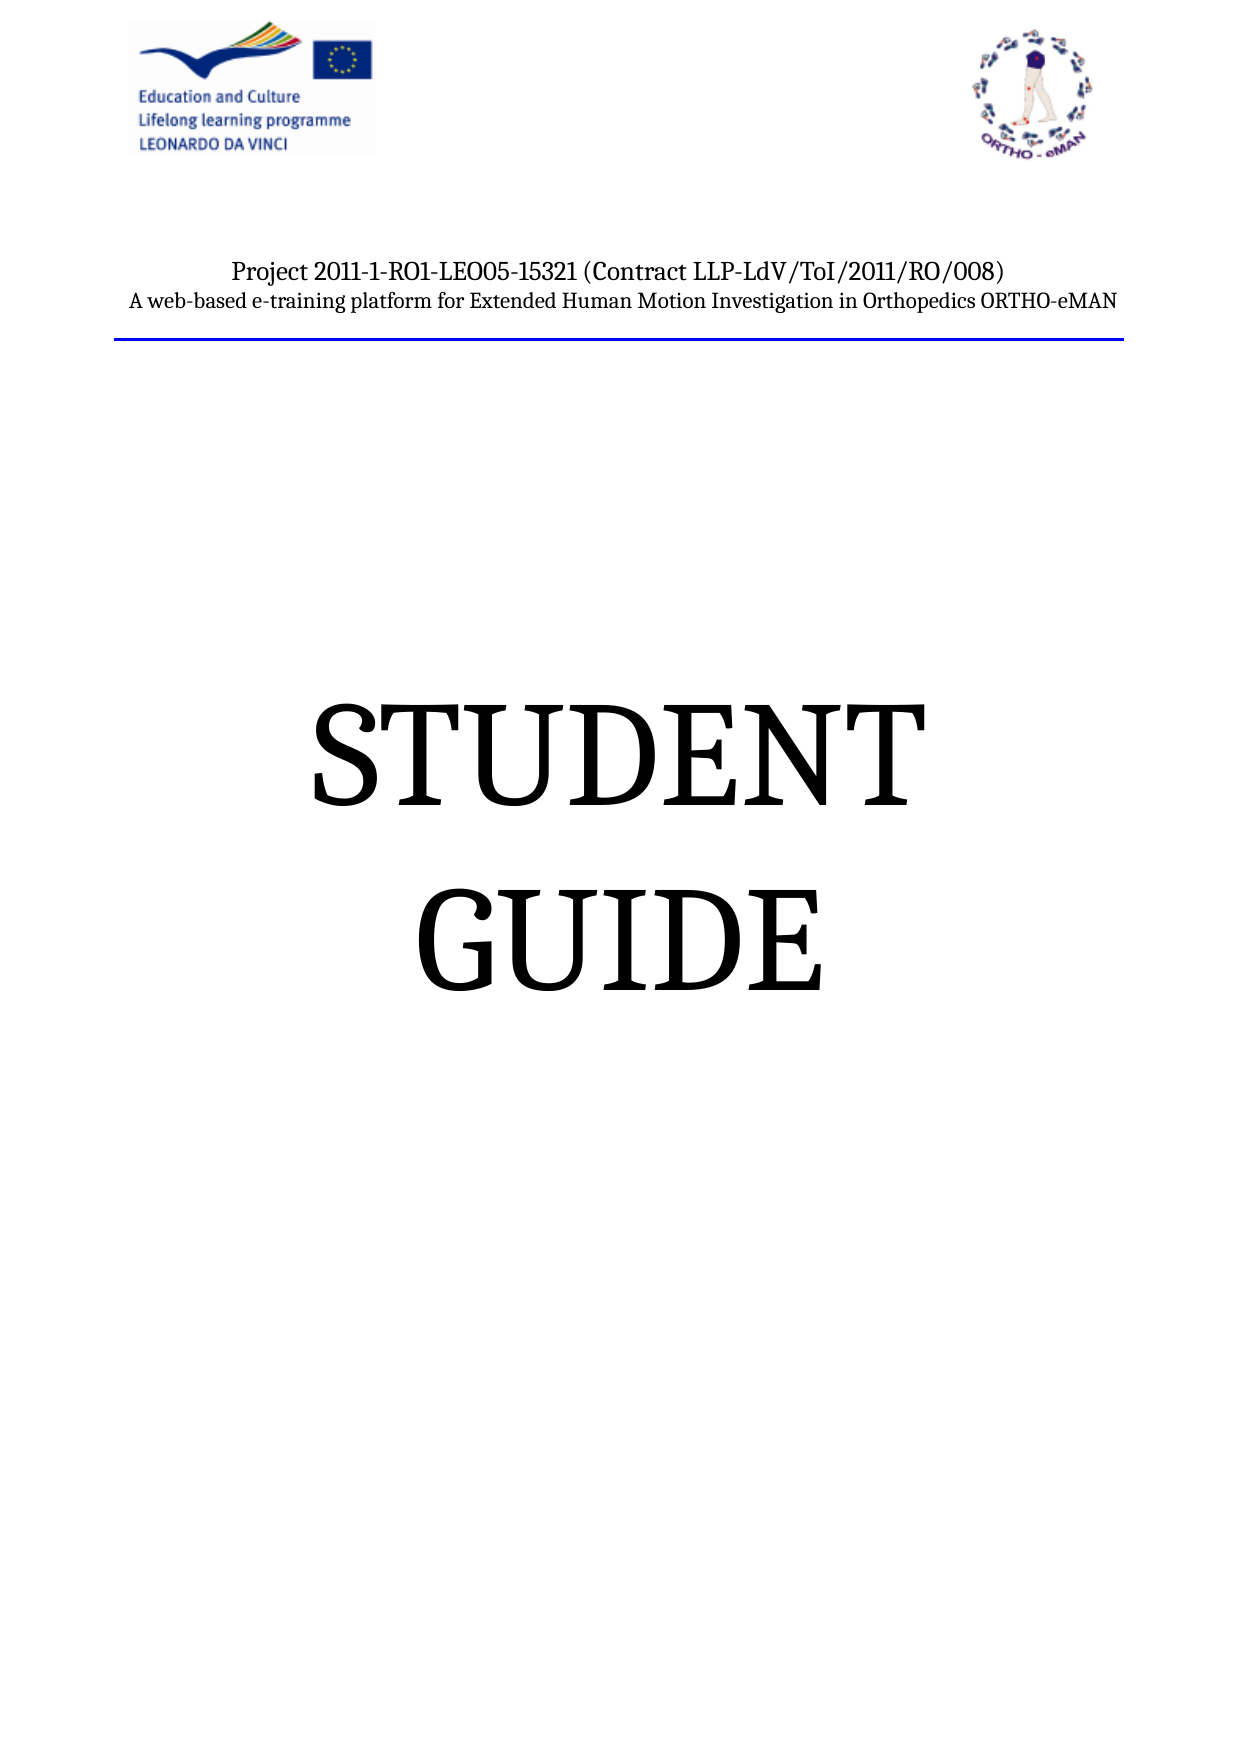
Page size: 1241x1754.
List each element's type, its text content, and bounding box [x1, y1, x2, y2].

text Project 2011-1-RO1-LEO05-15321 (Contract LLP-LdV/ToI/2011/RO/008) A web-based e-training platform for Extended Human Motion Investigation in Orthopedics ORTHO-eMAN [104, 254, 1139, 314]
text GUIDE [118, 856, 1122, 1028]
picture [968, 26, 1097, 165]
text STUDENT [118, 671, 1122, 843]
picture [128, 20, 376, 156]
